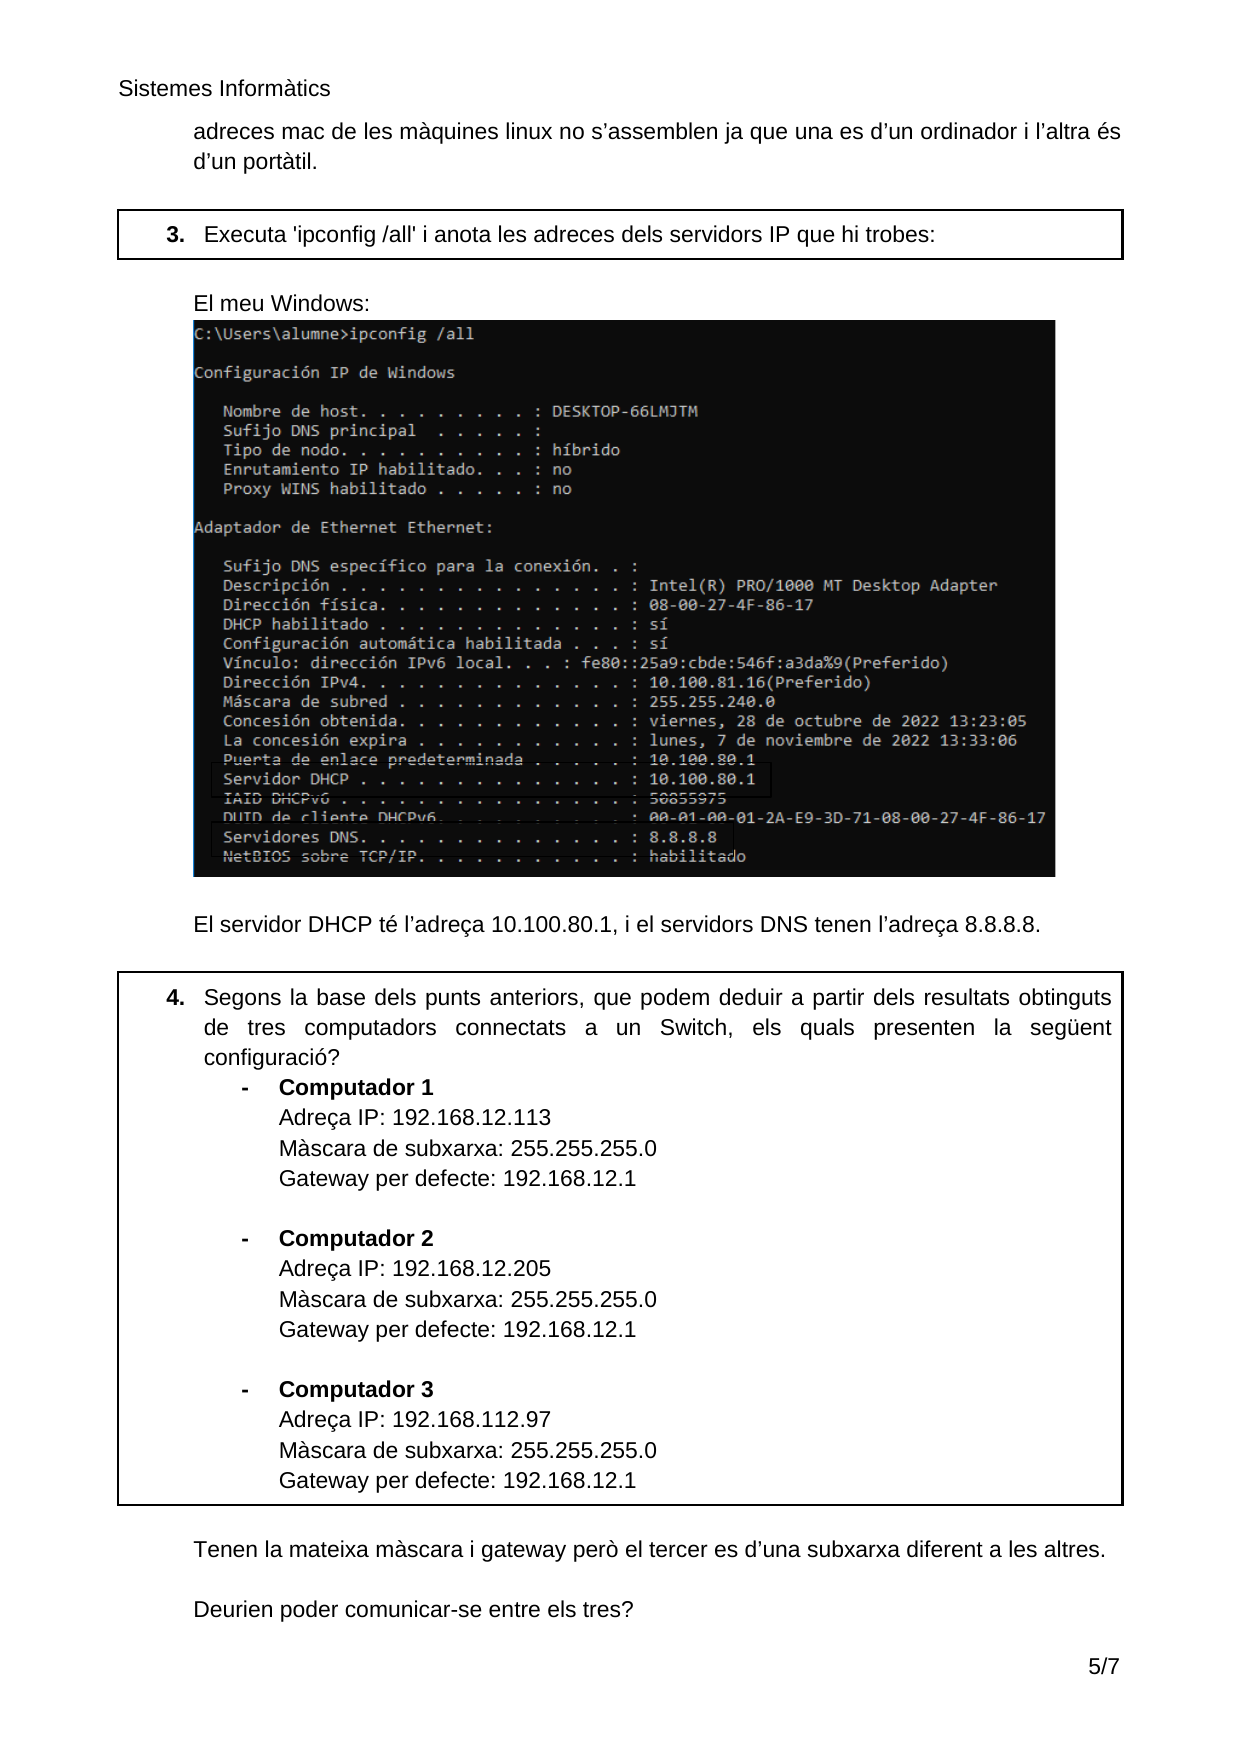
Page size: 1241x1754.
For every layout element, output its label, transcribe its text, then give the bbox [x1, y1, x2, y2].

table_header Executa 'ipconfig /all' i anota les adreces dels servidors IP que hi trobes: [119, 211, 1121, 258]
text El servidor DHCP té l’adreça 10.100.80.1, i el servidors DNS tenen l’adreça 8.8.8.8. [118, 911, 1122, 937]
text adreces mac de les màquines linux no s’assemblen ja que una es d’un ordinador i l’altra és d’un portàtil. [193, 118, 1122, 174]
picture [193, 320, 1056, 877]
text Tenen la mateixa màscara i gateway però el tercer es d’una subxarxa diferent a les altres. [118, 1536, 1122, 1562]
text El meu Windows: [118, 290, 1122, 317]
text Deurien poder comunicar-se entre els tres? [193, 1596, 1122, 1623]
table_header Segons la base dels punts anteriors, que podem deduir a partir dels resultats obtinguts de tres computadors connectats a un Switch, els quals presenten la següent configuració? Computador 1 Adreça IP: 192.168.12.113 Màscara de subxarxa: 255.255.255.0 Gateway per defecte: 192.168.12.1 Computador 2 Adreça IP: 192.168.12.205 Màscara de subxarxa: 255.255.255.0 Gateway per defecte: 192.168.12.1 Computador 3 Adreça IP: 192.168.112.97 Màscara de subxarxa: 255.255.255.0 Gateway per defecte: 192.168.12.1 [119, 973, 1121, 1503]
